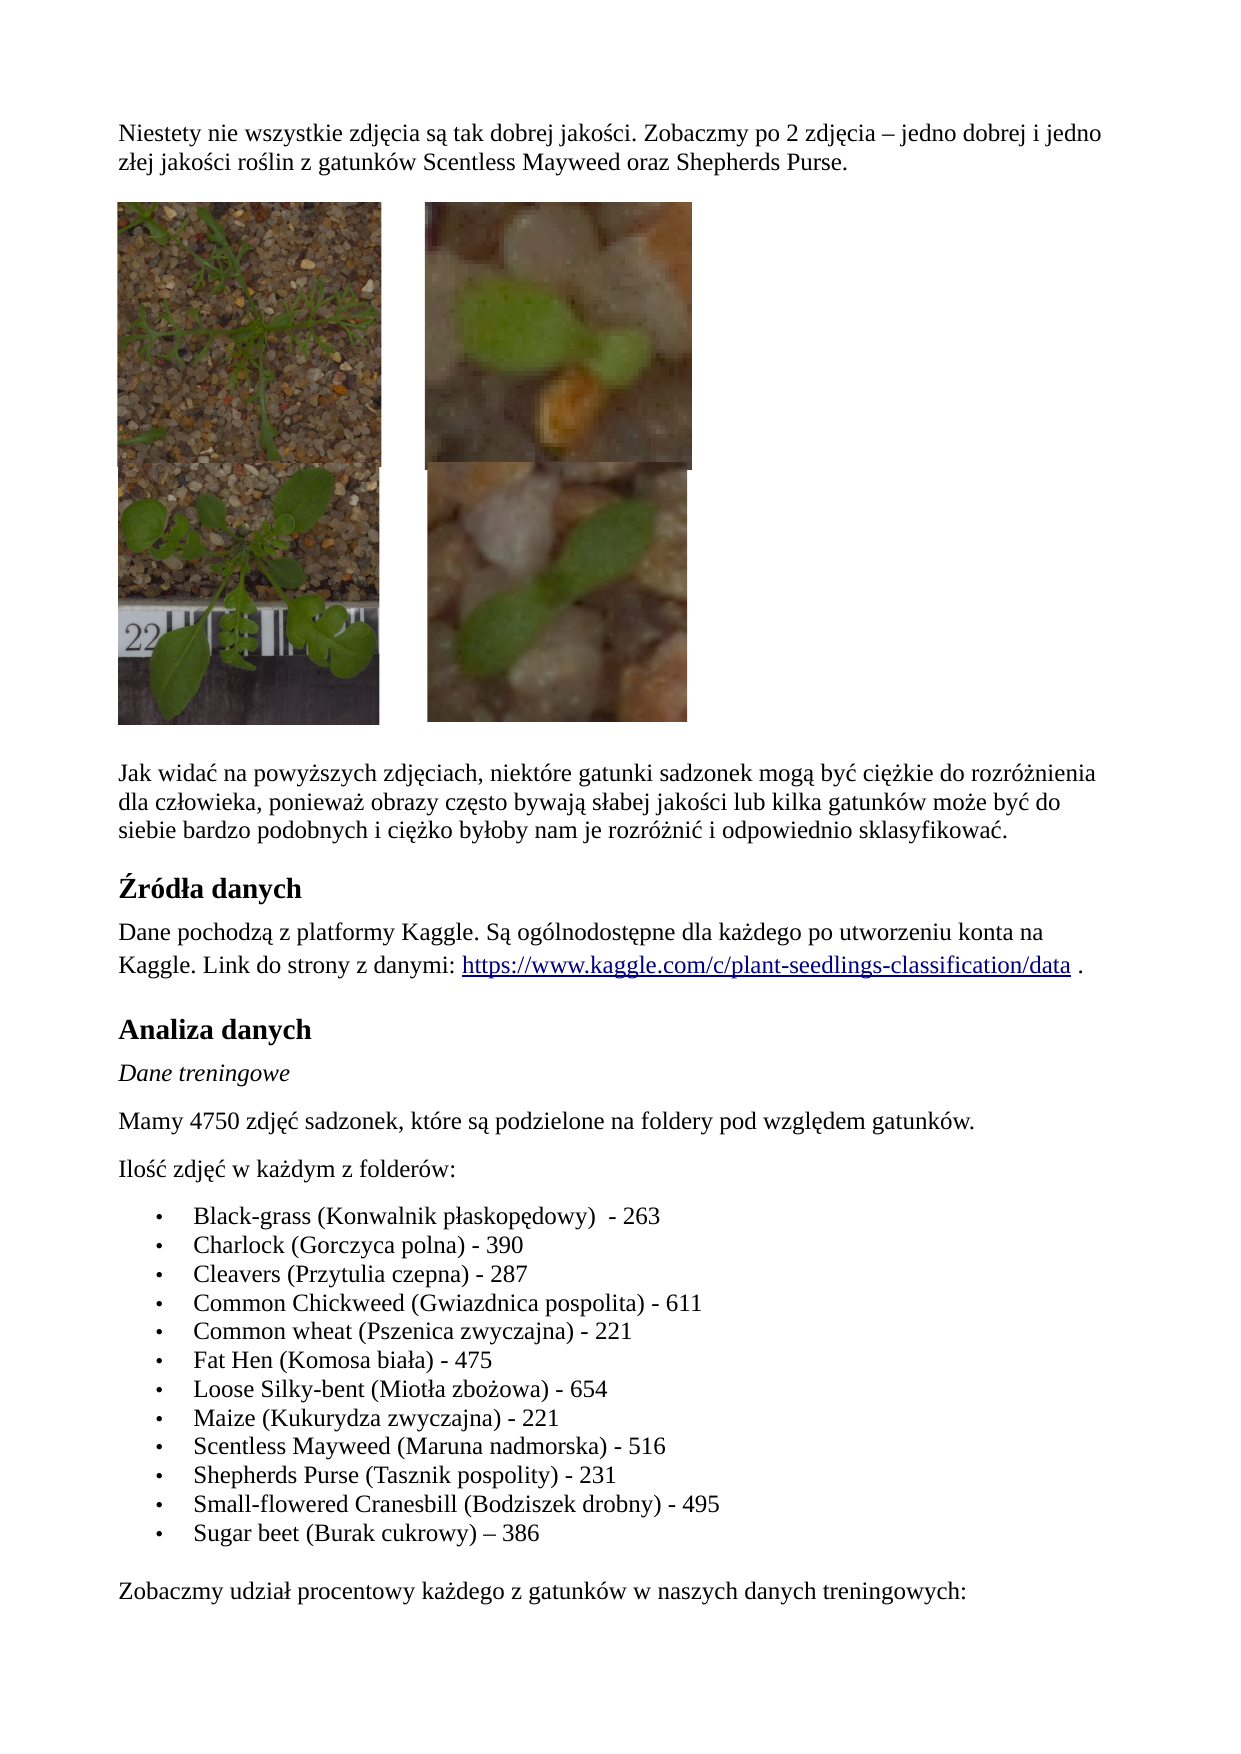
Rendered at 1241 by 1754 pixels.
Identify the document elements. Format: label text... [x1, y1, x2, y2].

text Mamy 4750 zdjęć sadzonek, które są podzielone na foldery pod względem gatunków. [118, 1106, 1122, 1135]
picture [117, 202, 382, 725]
subtitle Jak widać na powyższych zdjęciach, niektóre gatunki sadzonek mogą być ciężkie do rozróżnienia dla człowieka, ponieważ obrazy często bywają słabej jakości lub kilka gatunków może być do siebie bardzo podobnych i ciężko byłoby nam je rozróżnić i odpowiednio sklasyfikować. [118, 758, 1122, 844]
list Cleavers (Przytulia czepna) - 287 [156, 1259, 1122, 1288]
text Niestety nie wszystkie zdjęcia są tak dobrej jakości. Zobaczmy po 2 zdjęcia – jedno dobrej i jedno złej jakości roślin z gatunków Scentless Mayweed oraz Shepherds Purse. [118, 118, 1122, 176]
picture [424, 202, 692, 722]
list Black-grass (Konwalnik płaskopędowy) - 263 [156, 1201, 1122, 1230]
list Sugar beet (Burak cukrowy) – 386 [156, 1518, 1122, 1546]
list Common Chickweed (Gwiazdnica pospolita) - 611 [156, 1288, 1122, 1316]
list Common wheat (Pszenica zwyczajna) - 221 [156, 1316, 1122, 1345]
text Dane treningowe [118, 1058, 1122, 1087]
list Shepherds Purse (Tasznik pospolity) - 231 [156, 1460, 1122, 1489]
list Maize (Kukurydza zwyczajna) - 221 [156, 1403, 1122, 1431]
list Small-flowered Cranesbill (Bodziszek drobny) - 495 [156, 1489, 1122, 1518]
list Fat Hen (Komosa biała) - 475 [156, 1345, 1122, 1374]
list Scentless Mayweed (Maruna nadmorska) - 516 [156, 1431, 1122, 1460]
list Loose Silky-bent (Miotła zbożowa) - 654 [156, 1374, 1122, 1403]
text Zobaczmy udział procentowy każdego z gatunków w naszych danych treningowych: [118, 1576, 1122, 1604]
text Dane pochodzą z platformy Kaggle. Są ogólnodostępne dla każdego po utworzeniu konta na Kaggle. Link do strony z danymi: https://www.kaggle.com/c/plant-seedlings-classification/data . [118, 917, 1122, 979]
subtitle Analiza danych [118, 1012, 1122, 1046]
text Ilość zdjęć w każdym z folderów: [118, 1154, 1122, 1182]
list Charlock (Gorczyca polna) - 390 [156, 1230, 1122, 1259]
subtitle Źródła danych [118, 871, 1122, 905]
